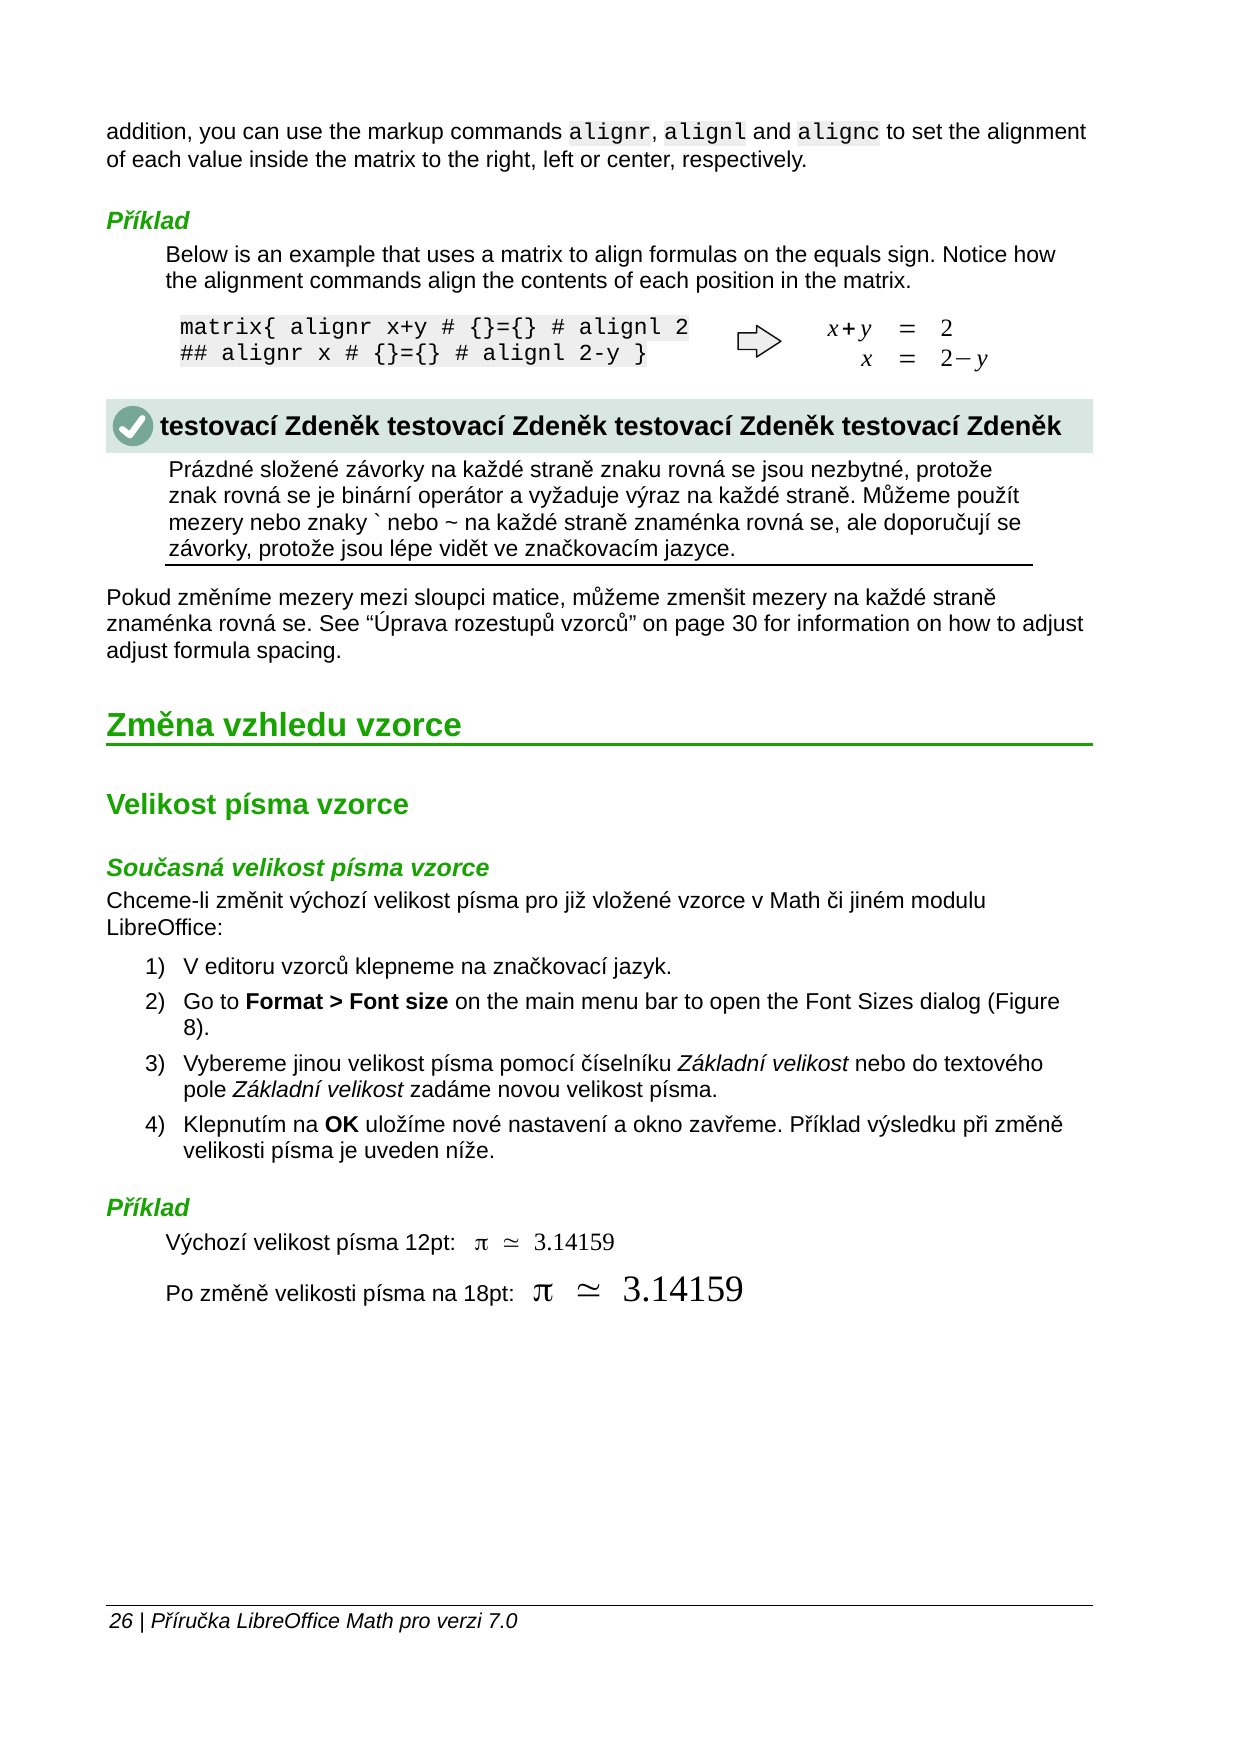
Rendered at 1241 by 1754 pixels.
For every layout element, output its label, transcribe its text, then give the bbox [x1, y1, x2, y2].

table_header [721, 306, 791, 382]
list Go to Format > Font size on the main menu bar to open the Font Sizes dialog (Figure 8). [165, 988, 1093, 1041]
text Pokud změníme mezery mezi sloupci matice, můžeme zmenšit mezery na každé straně znaménka rovná se. See “Adjusting formula spacing” on page 29 for information on how to adjust adjust formula spacing. [106, 584, 1093, 663]
list V editoru vzorců klepneme na značkovací jazyk. [165, 953, 1093, 979]
text Below is an example that uses a matrix to align formulas on the equals sign. Notice how the alignment commands align the contents of each position in the matrix. [165, 241, 1093, 293]
subtitle Příklad [106, 206, 1093, 235]
subtitle Změna vzhledu vzorce [106, 705, 1093, 743]
subtitle Současná velikost písma vzorce [106, 853, 1093, 882]
subtitle Příklad [106, 1193, 1093, 1222]
table_header matrix{ alignr x+y # {}={} # alignl 2 ## alignr x # {}={} # alignl 2-y } [163, 306, 721, 382]
text Prázdné složené závorky na každé straně znaku rovná se jsou nezbytné, protože znak rovná se je binární operátor a vyžaduje výraz na každé straně. Můžeme použít mezery nebo znaky ` nebo ~ na každé straně znaménka rovná se, ale doporučují se závorky, protože jsou lépe vidět ve značkovacím jazyce. [165, 453, 1033, 564]
table_header [791, 306, 1036, 382]
text Po změně velikosti písma na 18pt: [165, 1268, 1093, 1309]
subtitle testovací Zdeněk testovací Zdeněk testovací Zdeněk testovací Zdeněk [106, 399, 1093, 453]
subtitle Velikost písma vzorce [106, 787, 1093, 820]
text Chceme-li změnit výchozí velikost písma pro již vložené vzorce v Math či jiném modulu LibreOffice: [106, 887, 1093, 940]
list Klepnutím na OK uložíme nové nastavení a okno zavřeme. Příklad výsledku při změně velikosti písma je uveden níže. [165, 1111, 1093, 1164]
text addition, you can use the markup commands alignr, alignl and alignc to set the alignment of each value inside the matrix to the right, left or center, respectively. [106, 118, 1093, 173]
list Vybereme jinou velikost písma pomocí číselníku Základní velikost nebo do textového pole Základní velikost zadáme novou velikost písma. [165, 1049, 1093, 1102]
text Výchozí velikost písma 12pt: [165, 1228, 1093, 1256]
